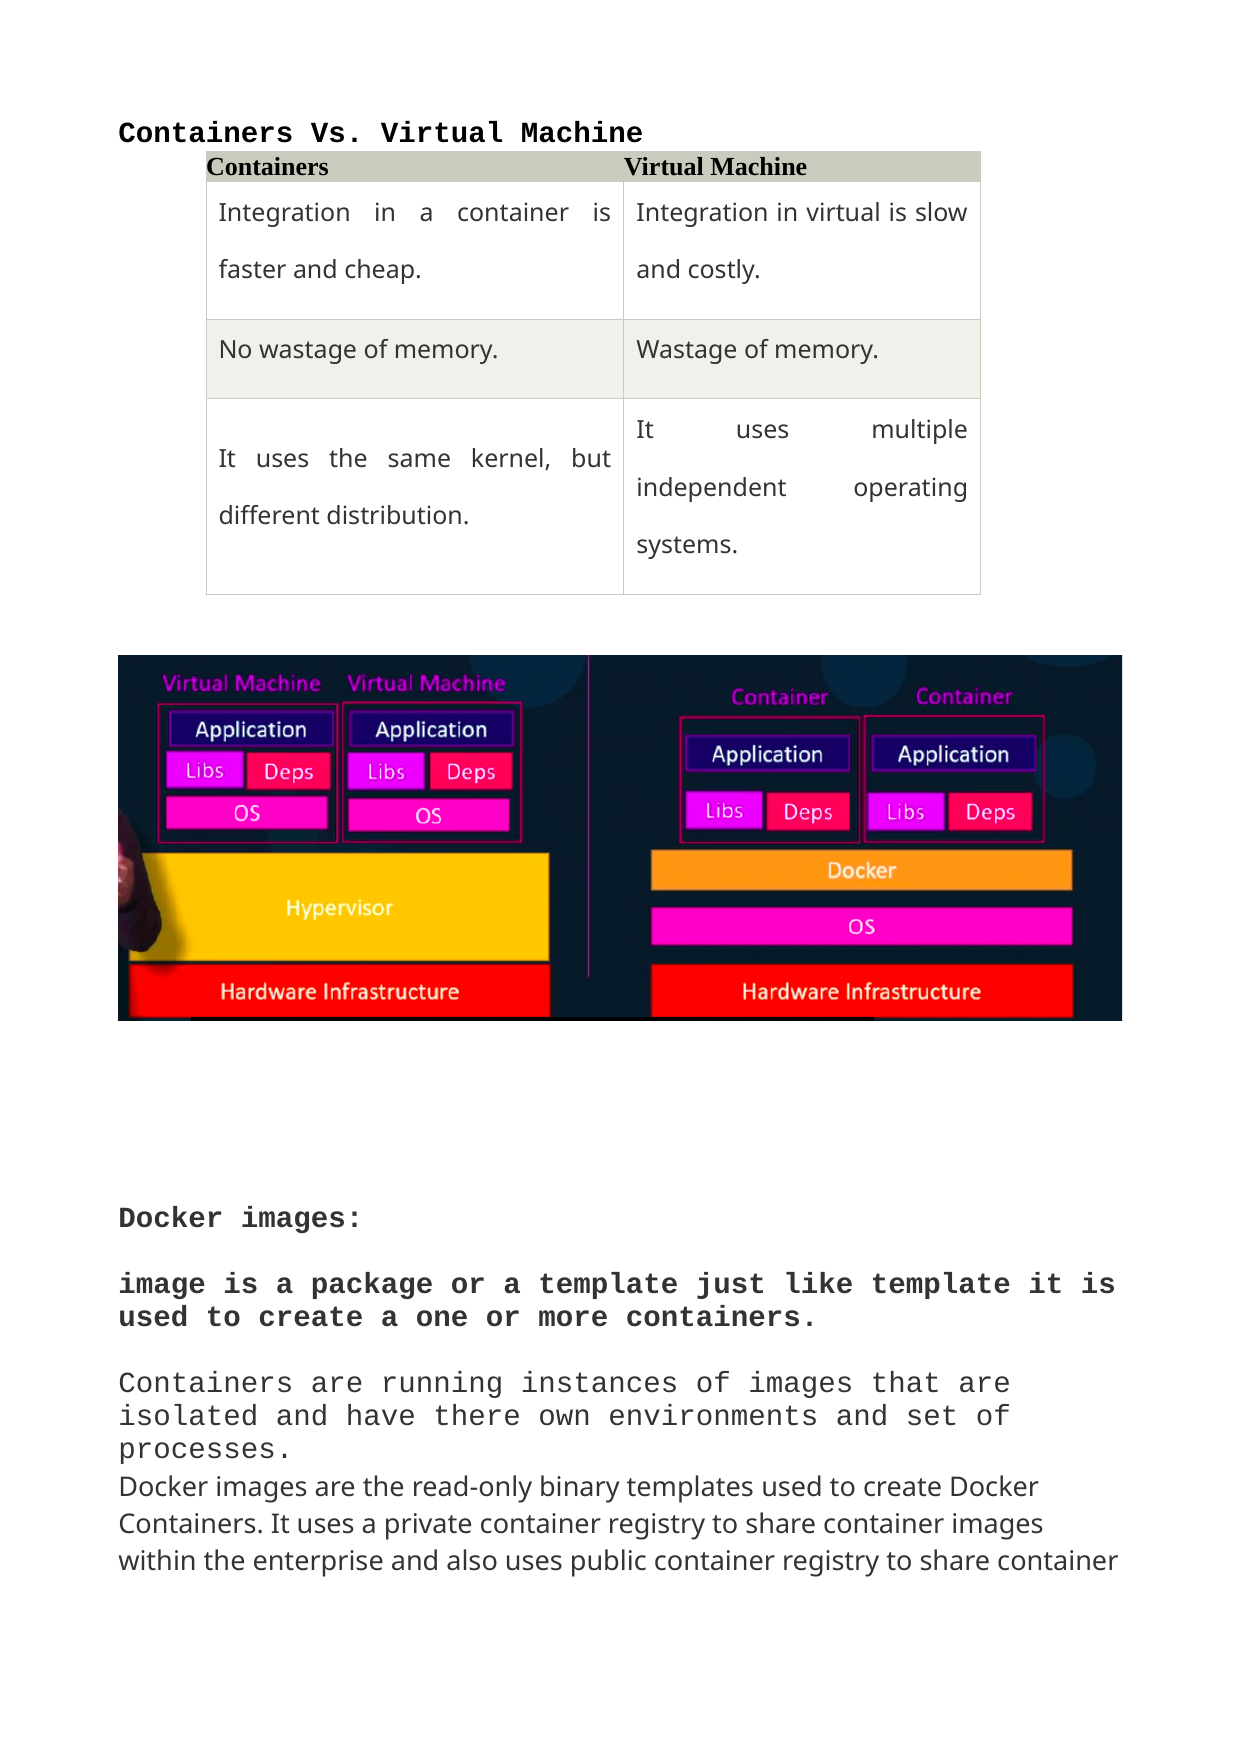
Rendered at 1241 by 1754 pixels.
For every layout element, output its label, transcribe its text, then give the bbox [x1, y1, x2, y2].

subtitle Containers Vs. Virtual Machine [118, 118, 1122, 151]
text Docker images: [118, 1203, 1122, 1236]
text Docker images are the read-only binary templates used to create Docker Containers. It uses a private container registry to share container images within the enterprise and also uses public container registry to share container [118, 1467, 1122, 1578]
text Containers are running instances of images that are isolated and have there own environments and set of processes. [118, 1368, 1122, 1467]
table_header Virtual Machine [624, 151, 981, 181]
table_cell Integration in a container is faster and cheap. [207, 182, 623, 319]
text image is a package or a template just like template it is used to create a one or more containers. [118, 1269, 1122, 1335]
table_cell Integration in virtual is slow and costly. [624, 182, 980, 319]
table_header Containers [206, 151, 624, 181]
table_cell It uses the same kernel, but different distribution. [207, 399, 623, 594]
table_cell Wastage of memory. [624, 320, 980, 398]
table_cell It uses multiple independent operating systems. [624, 399, 980, 594]
table_cell No wastage of memory. [207, 320, 623, 398]
